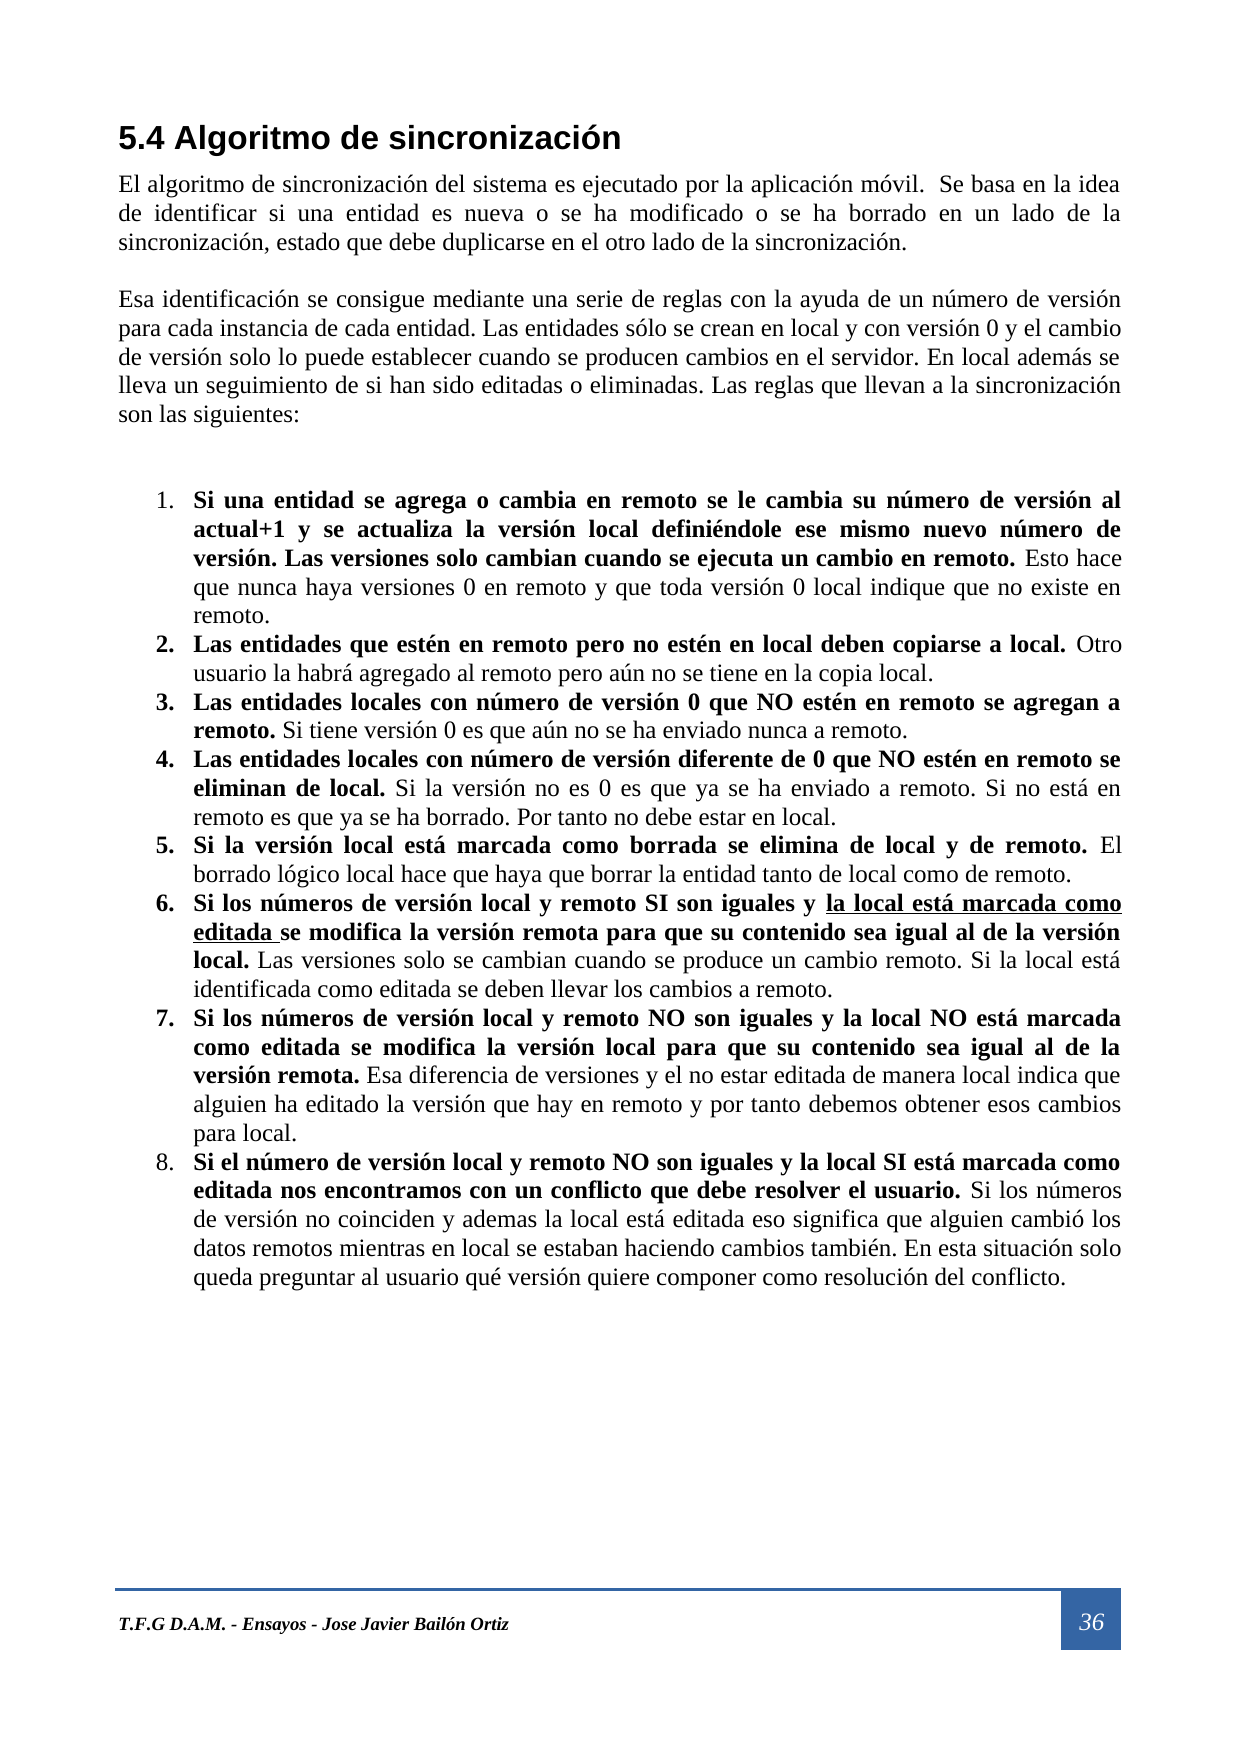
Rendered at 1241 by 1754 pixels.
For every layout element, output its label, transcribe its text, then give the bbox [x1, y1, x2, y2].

list Si los números de versión local y remoto SI son iguales y la local está marcada como editada se modifica la versión remota para que su contenido sea igual al de la versión local. Las versiones solo se cambian cuando se produce un cambio remoto. Si la local está identificada como editada se deben llevar los cambios a remoto. [156, 888, 1122, 1003]
list Las entidades locales con número de versión diferente de 0 que NO estén en remoto se eliminan de local. Si la versión no es 0 es que ya se ha enviado a remoto. Si no está en remoto es que ya se ha borrado. Por tanto no debe estar en local. [156, 744, 1122, 830]
list Las entidades locales con número de versión 0 que NO estén en remoto se agregan a remoto. Si tiene versión 0 es que aún no se ha enviado nunca a remoto. [156, 687, 1122, 744]
list Si la versión local está marcada como borrada se elimina de local y de remoto. El borrado lógico local hace que haya que borrar la entidad tanto de local como de remoto. [156, 830, 1122, 888]
text El algoritmo de sincronización del sistema es ejecutado por la aplicación móvil. Se basa en la idea de identificar si una entidad es nueva o se ha modificado o se ha borrado en un lado de la sincronización, estado que debe duplicarse en el otro lado de la sincronización. [118, 169, 1122, 255]
subtitle 5.4 Algoritmo de sincronización [118, 118, 1122, 157]
text Esa identificación se consigue mediante una serie de reglas con la ayuda de un número de versión para cada instancia de cada entidad. Las entidades sólo se crean en local y con versión 0 y el cambio de versión solo lo puede establecer cuando se producen cambios en el servidor. En local además se lleva un seguimiento de si han sido editadas o eliminadas. Las reglas que llevan a la sincronización son las siguientes: [118, 284, 1122, 428]
list Las entidades que estén en remoto pero no estén en local deben copiarse a local. Otro usuario la habrá agregado al remoto pero aún no se tiene en la copia local. [156, 629, 1122, 687]
list Si una entidad se agrega o cambia en remoto se le cambia su número de versión al actual+1 y se actualiza la versión local definiéndole ese mismo nuevo número de versión. Las versiones solo cambian cuando se ejecuta un cambio en remoto. Esto hace que nunca haya versiones 0 en remoto y que toda versión 0 local indique que no existe en remoto. [156, 485, 1122, 629]
list Si el número de versión local y remoto NO son iguales y la local SI está marcada como editada nos encontramos con un conflicto que debe resolver el usuario. Si los números de versión no coinciden y ademas la local está editada eso significa que alguien cambió los datos remotos mientras en local se estaban haciendo cambios también. En esta situación solo queda preguntar al usuario qué versión quiere componer como resolución del conflicto. [156, 1147, 1122, 1290]
list Si los números de versión local y remoto NO son iguales y la local NO está marcada como editada se modifica la versión local para que su contenido sea igual al de la versión remota. Esa diferencia de versiones y el no estar editada de manera local indica que alguien ha editado la versión que hay en remoto y por tanto debemos obtener esos cambios para local. [156, 1003, 1122, 1147]
